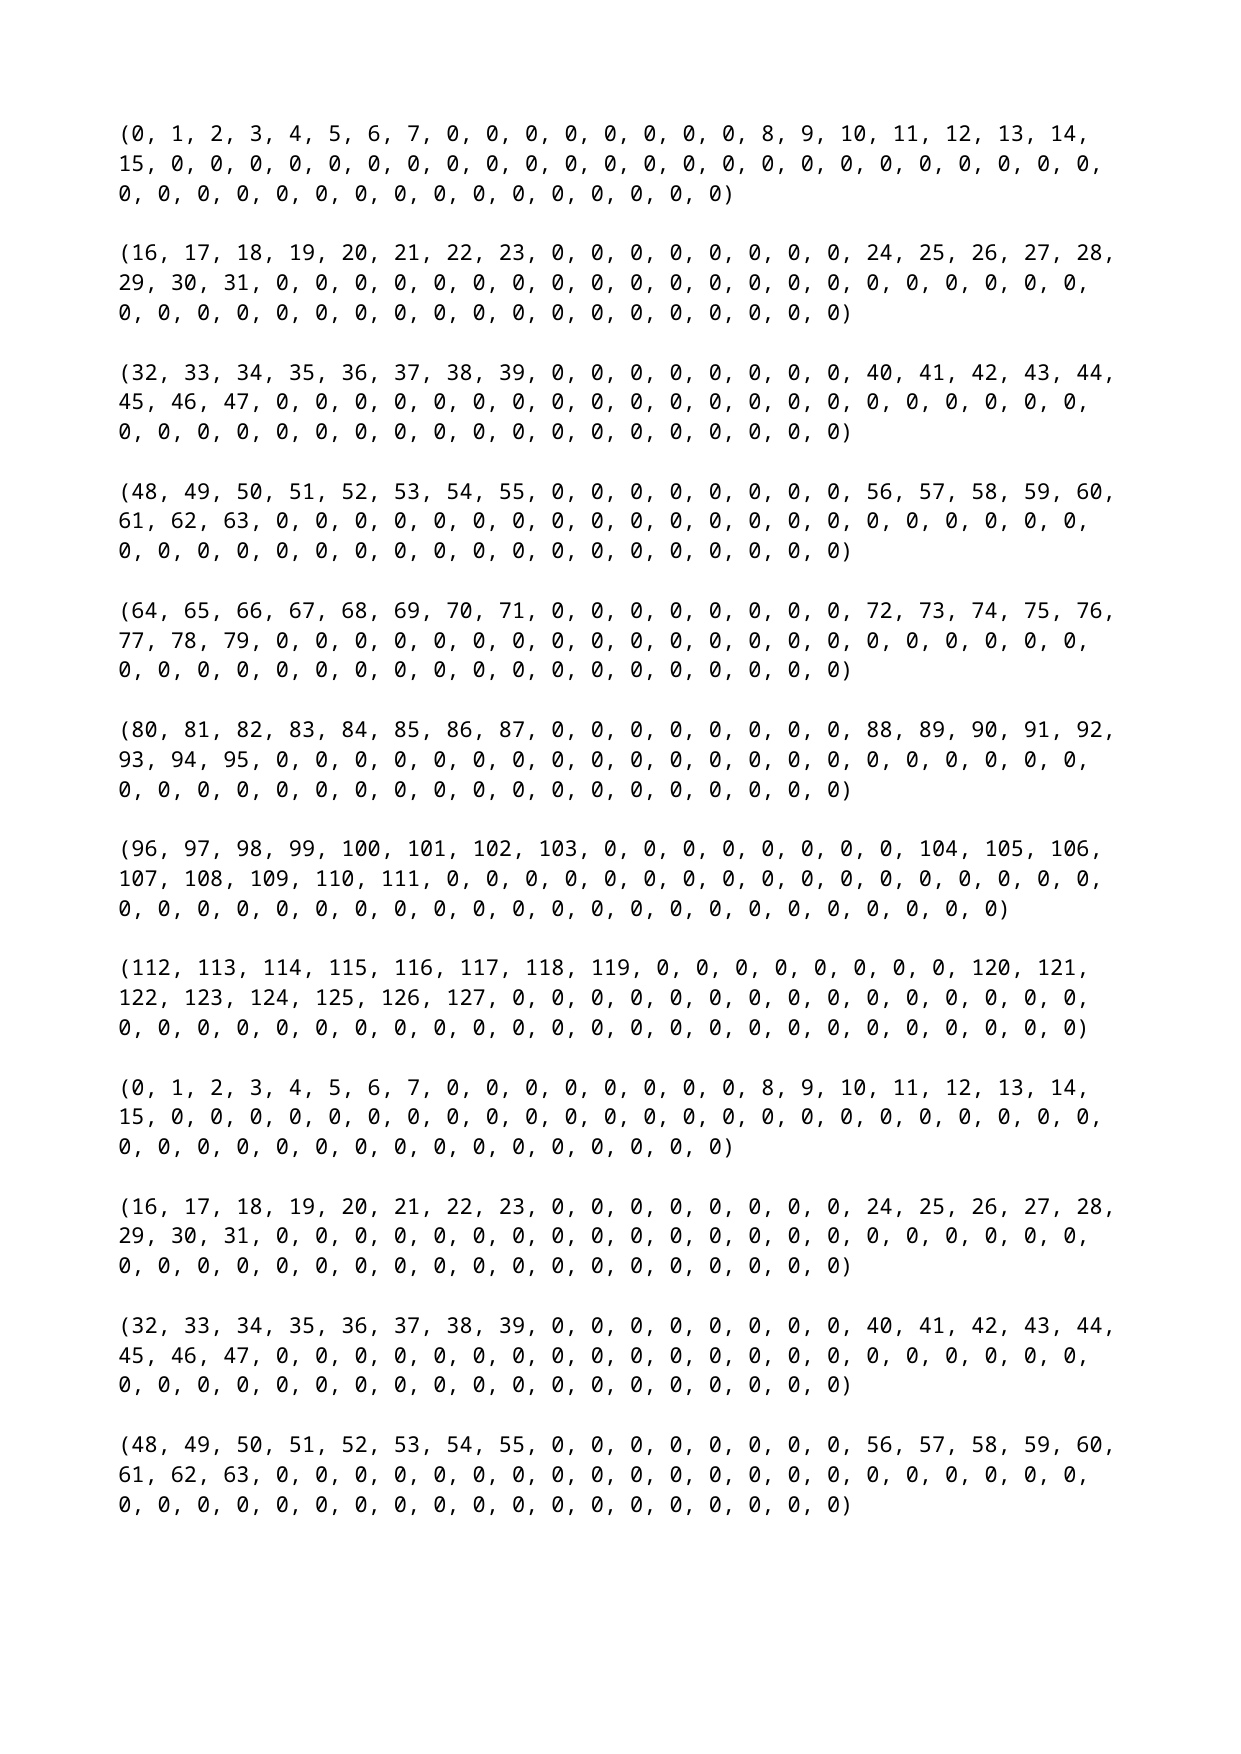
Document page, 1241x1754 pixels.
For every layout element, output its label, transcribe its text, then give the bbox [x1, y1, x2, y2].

text (16, 17, 18, 19, 20, 21, 22, 23, 0, 0, 0, 0, 0, 0, 0, 0, 24, 25, 26, 27, 28, 29, 30, 31, 0, 0, 0, 0, 0, 0, 0, 0, 0, 0, 0, 0, 0, 0, 0, 0, 0, 0, 0, 0, 0, 0, 0, 0, 0, 0, 0, 0, 0, 0, 0, 0, 0, 0, 0, 0, 0, 0, 0, 0) [118, 1191, 1122, 1280]
text (64, 65, 66, 67, 68, 69, 70, 71, 0, 0, 0, 0, 0, 0, 0, 0, 72, 73, 74, 75, 76, 77, 78, 79, 0, 0, 0, 0, 0, 0, 0, 0, 0, 0, 0, 0, 0, 0, 0, 0, 0, 0, 0, 0, 0, 0, 0, 0, 0, 0, 0, 0, 0, 0, 0, 0, 0, 0, 0, 0, 0, 0, 0, 0) [118, 595, 1122, 684]
text (32, 33, 34, 35, 36, 37, 38, 39, 0, 0, 0, 0, 0, 0, 0, 0, 40, 41, 42, 43, 44, 45, 46, 47, 0, 0, 0, 0, 0, 0, 0, 0, 0, 0, 0, 0, 0, 0, 0, 0, 0, 0, 0, 0, 0, 0, 0, 0, 0, 0, 0, 0, 0, 0, 0, 0, 0, 0, 0, 0, 0, 0, 0, 0) [118, 1310, 1122, 1399]
text (0, 1, 2, 3, 4, 5, 6, 7, 0, 0, 0, 0, 0, 0, 0, 0, 8, 9, 10, 11, 12, 13, 14, 15, 0, 0, 0, 0, 0, 0, 0, 0, 0, 0, 0, 0, 0, 0, 0, 0, 0, 0, 0, 0, 0, 0, 0, 0, 0, 0, 0, 0, 0, 0, 0, 0, 0, 0, 0, 0, 0, 0, 0, 0) [118, 1071, 1122, 1161]
text (48, 49, 50, 51, 52, 53, 54, 55, 0, 0, 0, 0, 0, 0, 0, 0, 56, 57, 58, 59, 60, 61, 62, 63, 0, 0, 0, 0, 0, 0, 0, 0, 0, 0, 0, 0, 0, 0, 0, 0, 0, 0, 0, 0, 0, 0, 0, 0, 0, 0, 0, 0, 0, 0, 0, 0, 0, 0, 0, 0, 0, 0, 0, 0) [118, 476, 1122, 565]
text (16, 17, 18, 19, 20, 21, 22, 23, 0, 0, 0, 0, 0, 0, 0, 0, 24, 25, 26, 27, 28, 29, 30, 31, 0, 0, 0, 0, 0, 0, 0, 0, 0, 0, 0, 0, 0, 0, 0, 0, 0, 0, 0, 0, 0, 0, 0, 0, 0, 0, 0, 0, 0, 0, 0, 0, 0, 0, 0, 0, 0, 0, 0, 0) [118, 237, 1122, 327]
text (0, 1, 2, 3, 4, 5, 6, 7, 0, 0, 0, 0, 0, 0, 0, 0, 8, 9, 10, 11, 12, 13, 14, 15, 0, 0, 0, 0, 0, 0, 0, 0, 0, 0, 0, 0, 0, 0, 0, 0, 0, 0, 0, 0, 0, 0, 0, 0, 0, 0, 0, 0, 0, 0, 0, 0, 0, 0, 0, 0, 0, 0, 0, 0) [118, 118, 1122, 207]
text (96, 97, 98, 99, 100, 101, 102, 103, 0, 0, 0, 0, 0, 0, 0, 0, 104, 105, 106, 107, 108, 109, 110, 111, 0, 0, 0, 0, 0, 0, 0, 0, 0, 0, 0, 0, 0, 0, 0, 0, 0, 0, 0, 0, 0, 0, 0, 0, 0, 0, 0, 0, 0, 0, 0, 0, 0, 0, 0, 0, 0, 0, 0, 0) [118, 833, 1122, 922]
text (112, 113, 114, 115, 116, 117, 118, 119, 0, 0, 0, 0, 0, 0, 0, 0, 120, 121, 122, 123, 124, 125, 126, 127, 0, 0, 0, 0, 0, 0, 0, 0, 0, 0, 0, 0, 0, 0, 0, 0, 0, 0, 0, 0, 0, 0, 0, 0, 0, 0, 0, 0, 0, 0, 0, 0, 0, 0, 0, 0, 0, 0, 0, 0) [118, 952, 1122, 1042]
text (48, 49, 50, 51, 52, 53, 54, 55, 0, 0, 0, 0, 0, 0, 0, 0, 56, 57, 58, 59, 60, 61, 62, 63, 0, 0, 0, 0, 0, 0, 0, 0, 0, 0, 0, 0, 0, 0, 0, 0, 0, 0, 0, 0, 0, 0, 0, 0, 0, 0, 0, 0, 0, 0, 0, 0, 0, 0, 0, 0, 0, 0, 0, 0) [118, 1429, 1122, 1518]
text (80, 81, 82, 83, 84, 85, 86, 87, 0, 0, 0, 0, 0, 0, 0, 0, 88, 89, 90, 91, 92, 93, 94, 95, 0, 0, 0, 0, 0, 0, 0, 0, 0, 0, 0, 0, 0, 0, 0, 0, 0, 0, 0, 0, 0, 0, 0, 0, 0, 0, 0, 0, 0, 0, 0, 0, 0, 0, 0, 0, 0, 0, 0, 0) [118, 714, 1122, 803]
text (32, 33, 34, 35, 36, 37, 38, 39, 0, 0, 0, 0, 0, 0, 0, 0, 40, 41, 42, 43, 44, 45, 46, 47, 0, 0, 0, 0, 0, 0, 0, 0, 0, 0, 0, 0, 0, 0, 0, 0, 0, 0, 0, 0, 0, 0, 0, 0, 0, 0, 0, 0, 0, 0, 0, 0, 0, 0, 0, 0, 0, 0, 0, 0) [118, 356, 1122, 446]
